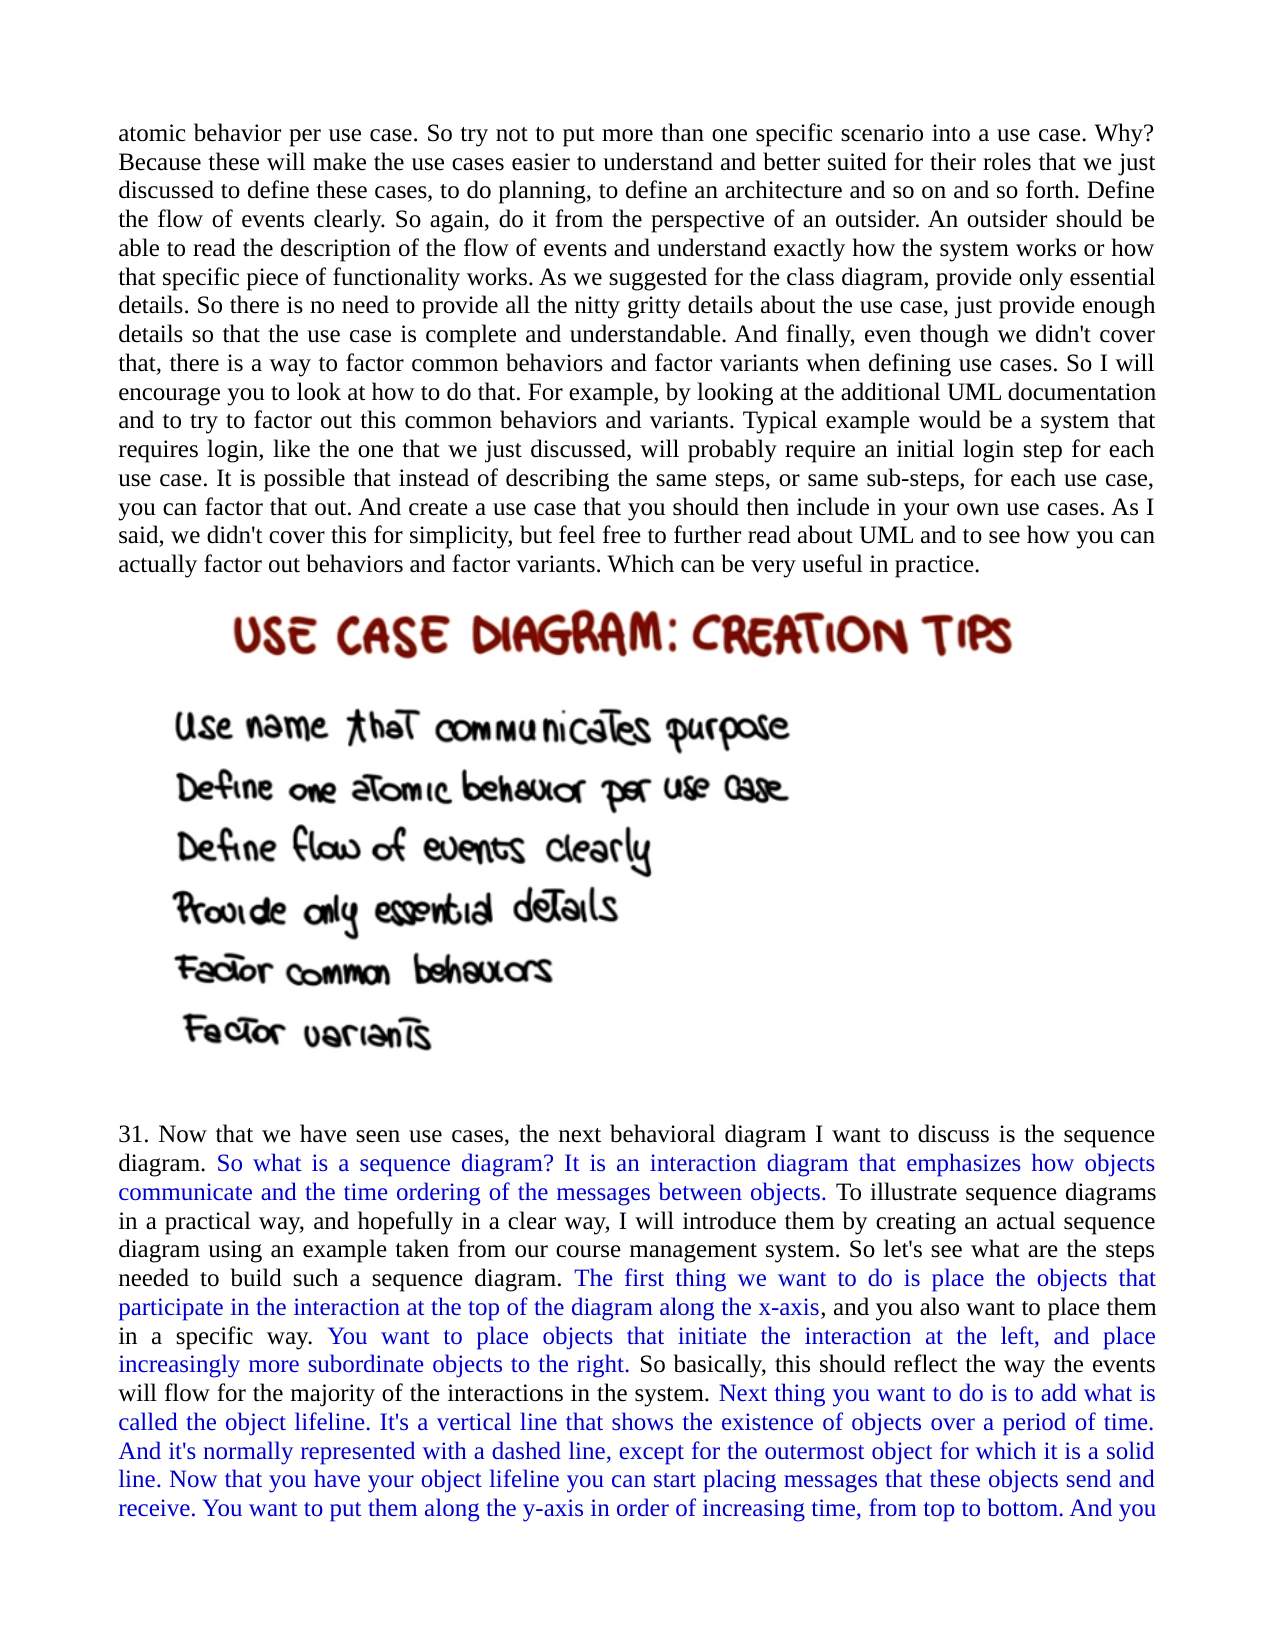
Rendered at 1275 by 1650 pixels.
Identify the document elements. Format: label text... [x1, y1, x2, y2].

text 31. Now that we have seen use cases, the next behavioral diagram I want to discuss is the sequence diagram. So what is a sequence diagram? It is an interaction diagram that emphasizes how objects communicate and the time ordering of the messages between objects. To illustrate sequence diagrams in a practical way, and hopefully in a clear way, I will introduce them by creating an actual sequence diagram using an example taken from our course management system. So let's see what are the steps needed to build such a sequence diagram. The first thing we want to do is place the objects that participate in the interaction at the top of the diagram along the x-axis, and you also want to place them in a specific way. You want to place objects that initiate the interaction at the left, and place increasingly more subordinate objects to the right. So basically, this should reflect the way the events will flow for the majority of the interactions in the system. Next thing you want to do is to add what is called the object lifeline. It's a vertical line that shows the existence of objects over a period of time. And it's normally represented with a dashed line, except for the outermost object for which it is a solid line. Now that you have your object lifeline you can start placing messages that these objects send and receive. You want to put them along the y-axis in order of increasing time, from top to bottom. And you [118, 1119, 1157, 1522]
picture [118, 606, 1157, 1062]
text atomic behavior per use case. So try not to put more than one specific scenario into a use case. Why? Because these will make the use cases easier to understand and better suited for their roles that we just discussed to define these cases, to do planning, to define an architecture and so on and so forth. Define the flow of events clearly. So again, do it from the perspective of an outsider. An outsider should be able to read the description of the flow of events and understand exactly how the system works or how that specific piece of functionality works. As we suggested for the class diagram, provide only essential details. So there is no need to provide all the nitty gritty details about the use case, just provide enough details so that the use case is complete and understandable. And finally, even though we didn't cover that, there is a way to factor common behaviors and factor variants when defining use cases. So I will encourage you to look at how to do that. For example, by looking at the additional UML documentation and to try to factor out this common behaviors and variants. Typical example would be a system that requires login, like the one that we just discussed, will probably require an initial login step for each use case. It is possible that instead of describing the same steps, or same sub-steps, for each use case, you can factor that out. And create a use case that you should then include in your own use cases. As I said, we didn't cover this for simplicity, but feel free to further read about UML and to see how you can actually factor out behaviors and factor variants. Which can be very useful in practice. [118, 118, 1157, 578]
